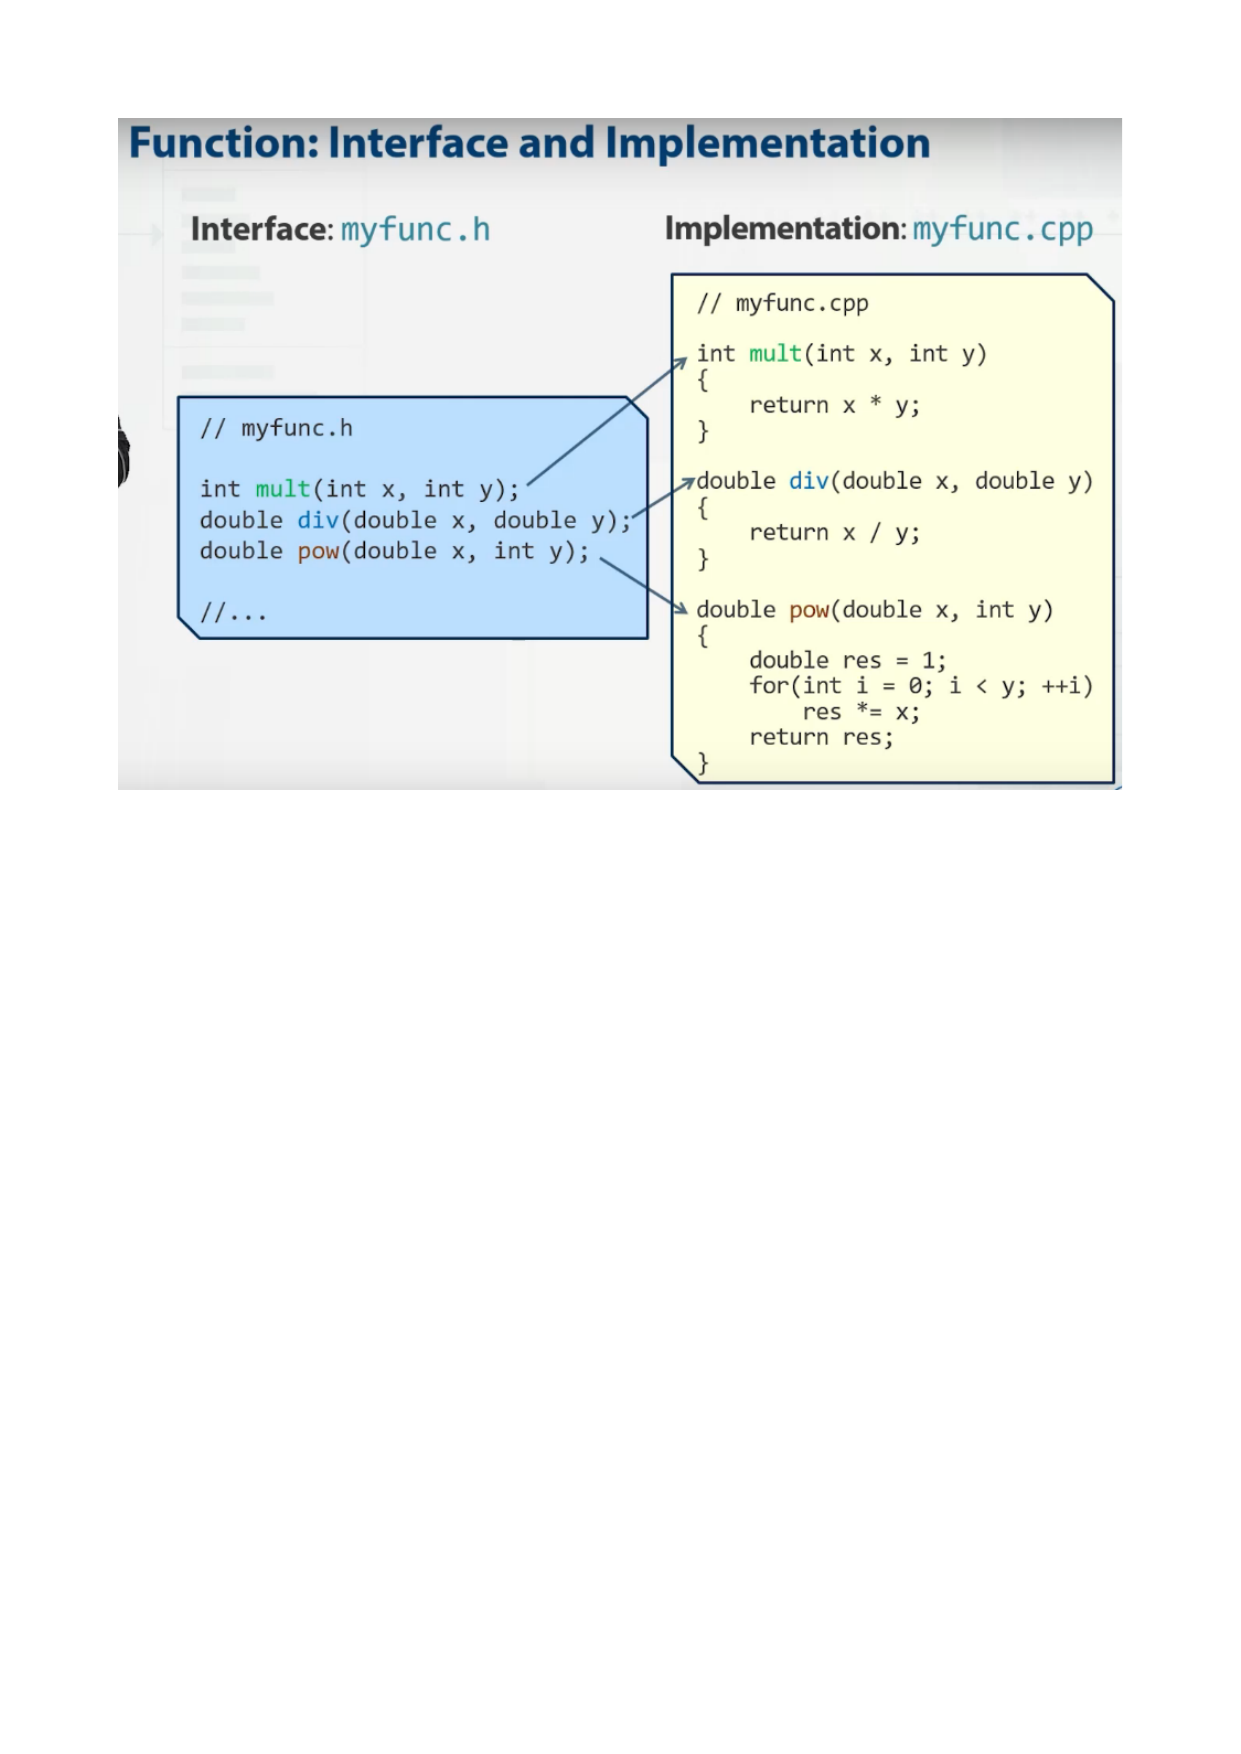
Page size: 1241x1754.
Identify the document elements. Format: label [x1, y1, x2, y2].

picture [118, 118, 1123, 790]
